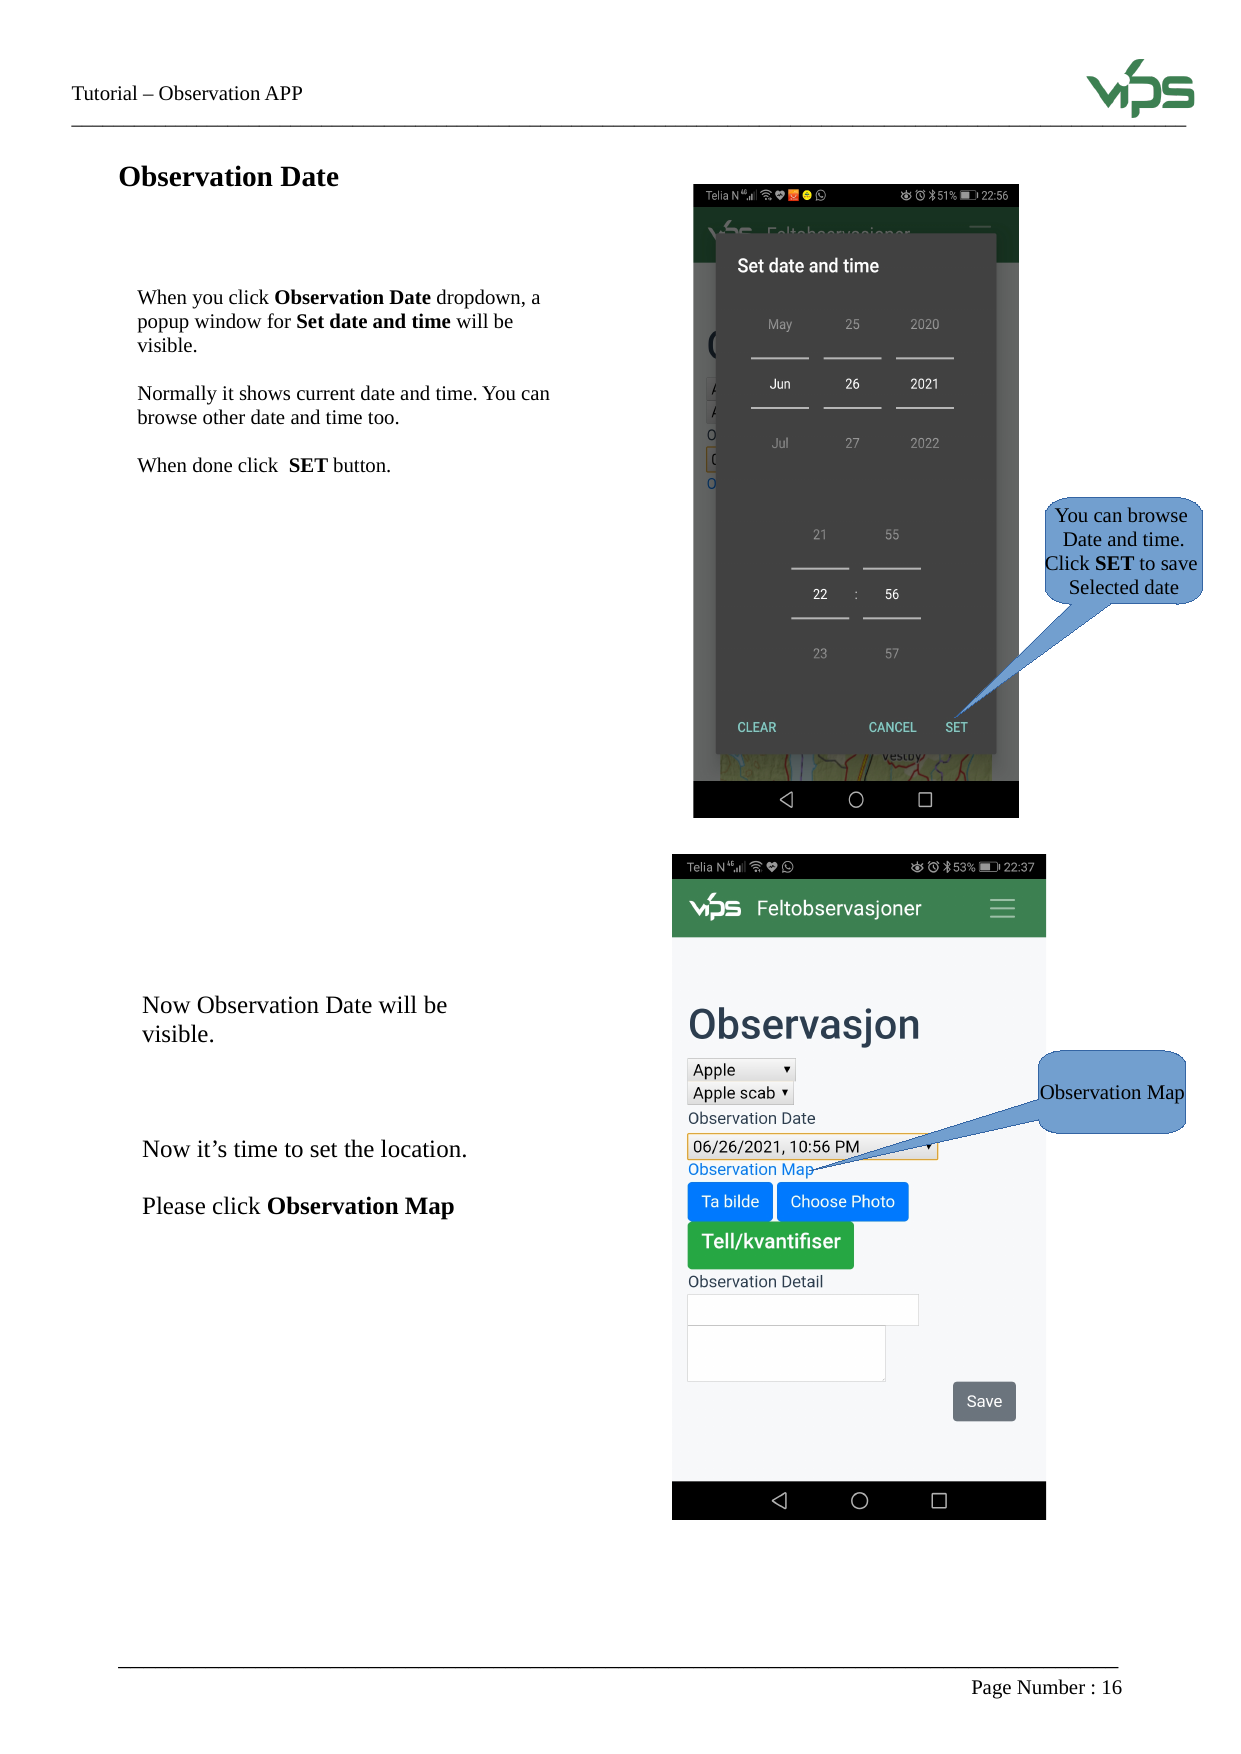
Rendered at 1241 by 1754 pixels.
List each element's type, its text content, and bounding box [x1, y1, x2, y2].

picture [693, 184, 1019, 818]
subtitle Observation Date [118, 159, 1122, 193]
picture [672, 854, 1047, 1520]
picture [1086, 59, 1195, 118]
